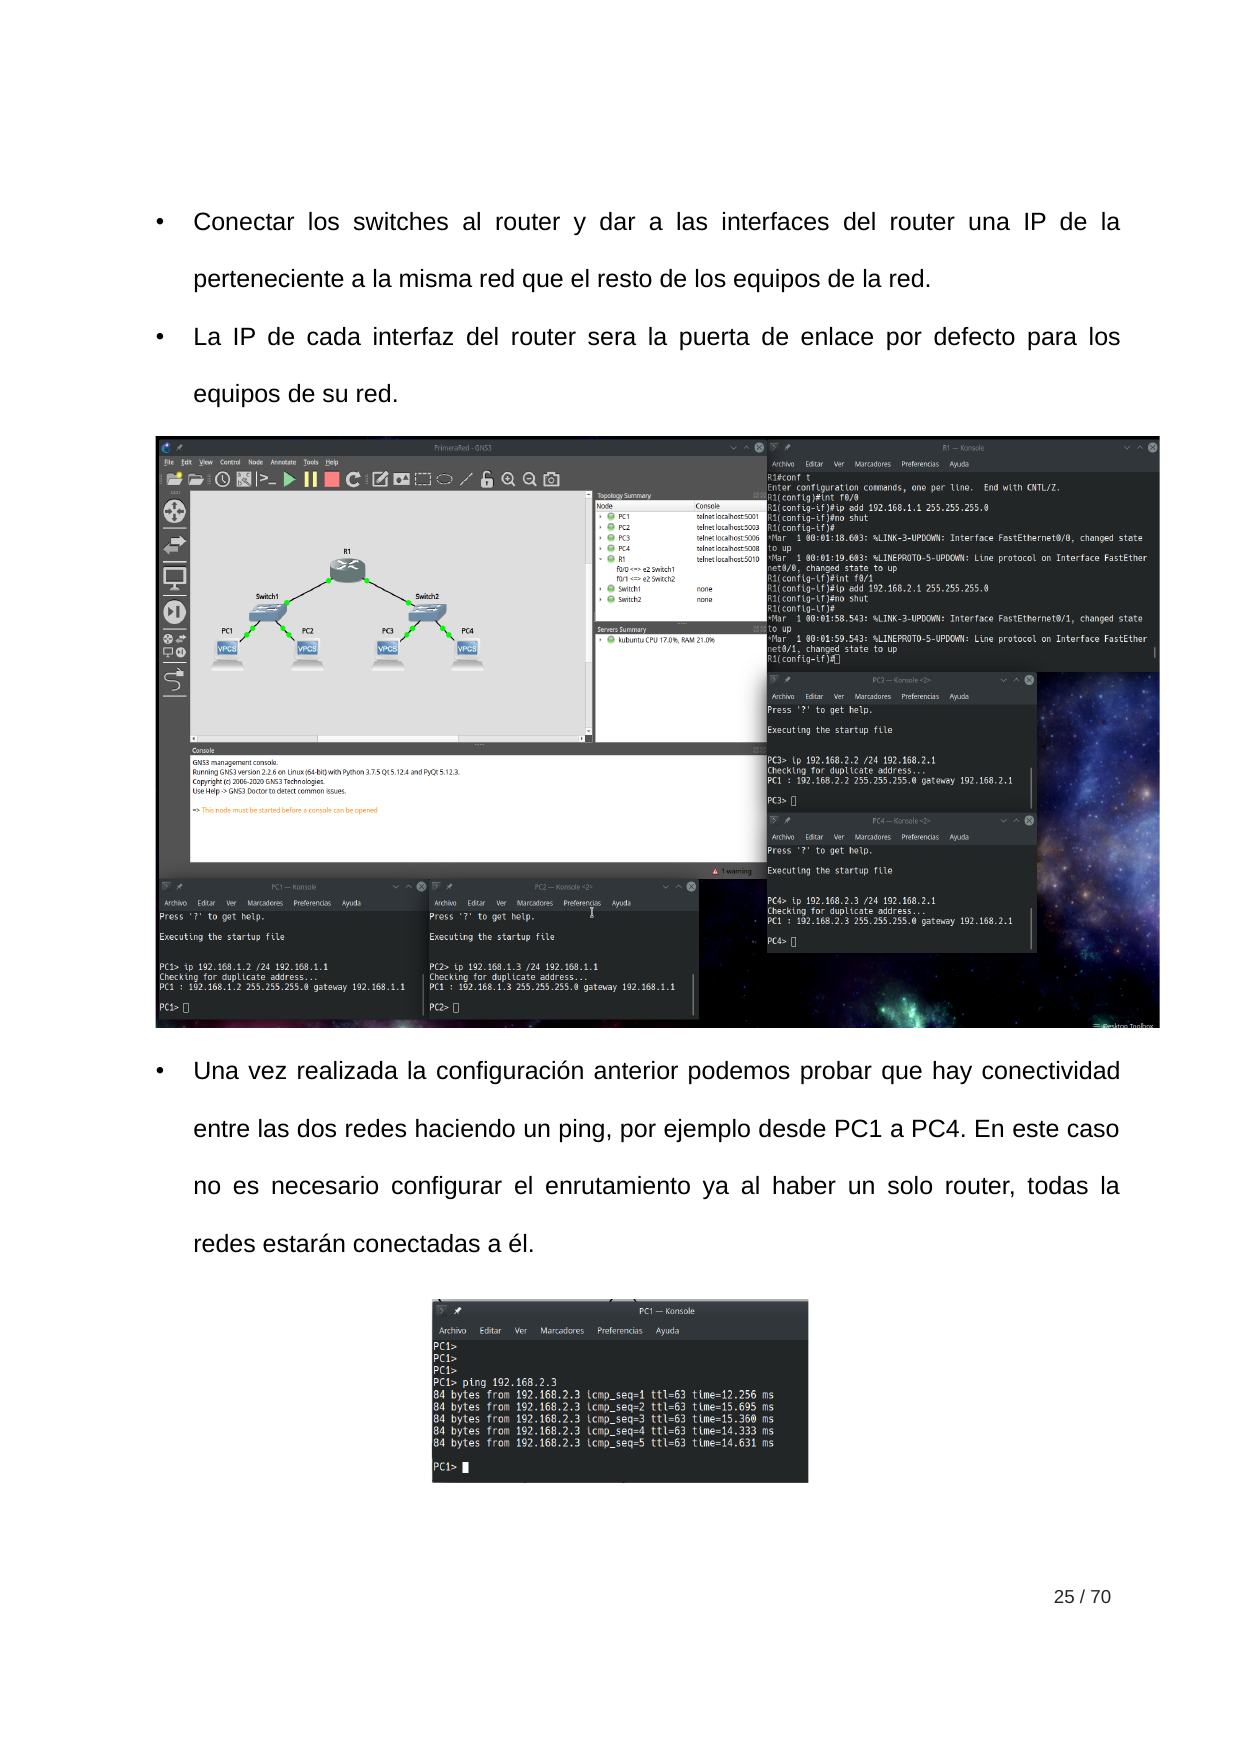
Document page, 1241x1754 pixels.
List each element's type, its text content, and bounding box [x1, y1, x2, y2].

list Una vez realizada la configuración anterior podemos probar que hay conectividad entre las dos redes haciendo un ping, por ejemplo desde PC1 a PC4. En este caso no es necesario configurar el enrutamiento ya al haber un solo router, todas la redes estarán conectadas a él. [156, 1028, 1122, 1257]
list Conectar los switches al router y dar a las interfaces del router una IP de la perteneciente a la misma red que el resto de los equipos de la red. [156, 207, 1122, 293]
picture [431, 1299, 809, 1483]
list La IP de cada interfaz del router sera la puerta de enlace por defecto para los equipos de su red. [156, 322, 1122, 408]
picture [155, 436, 1160, 1028]
